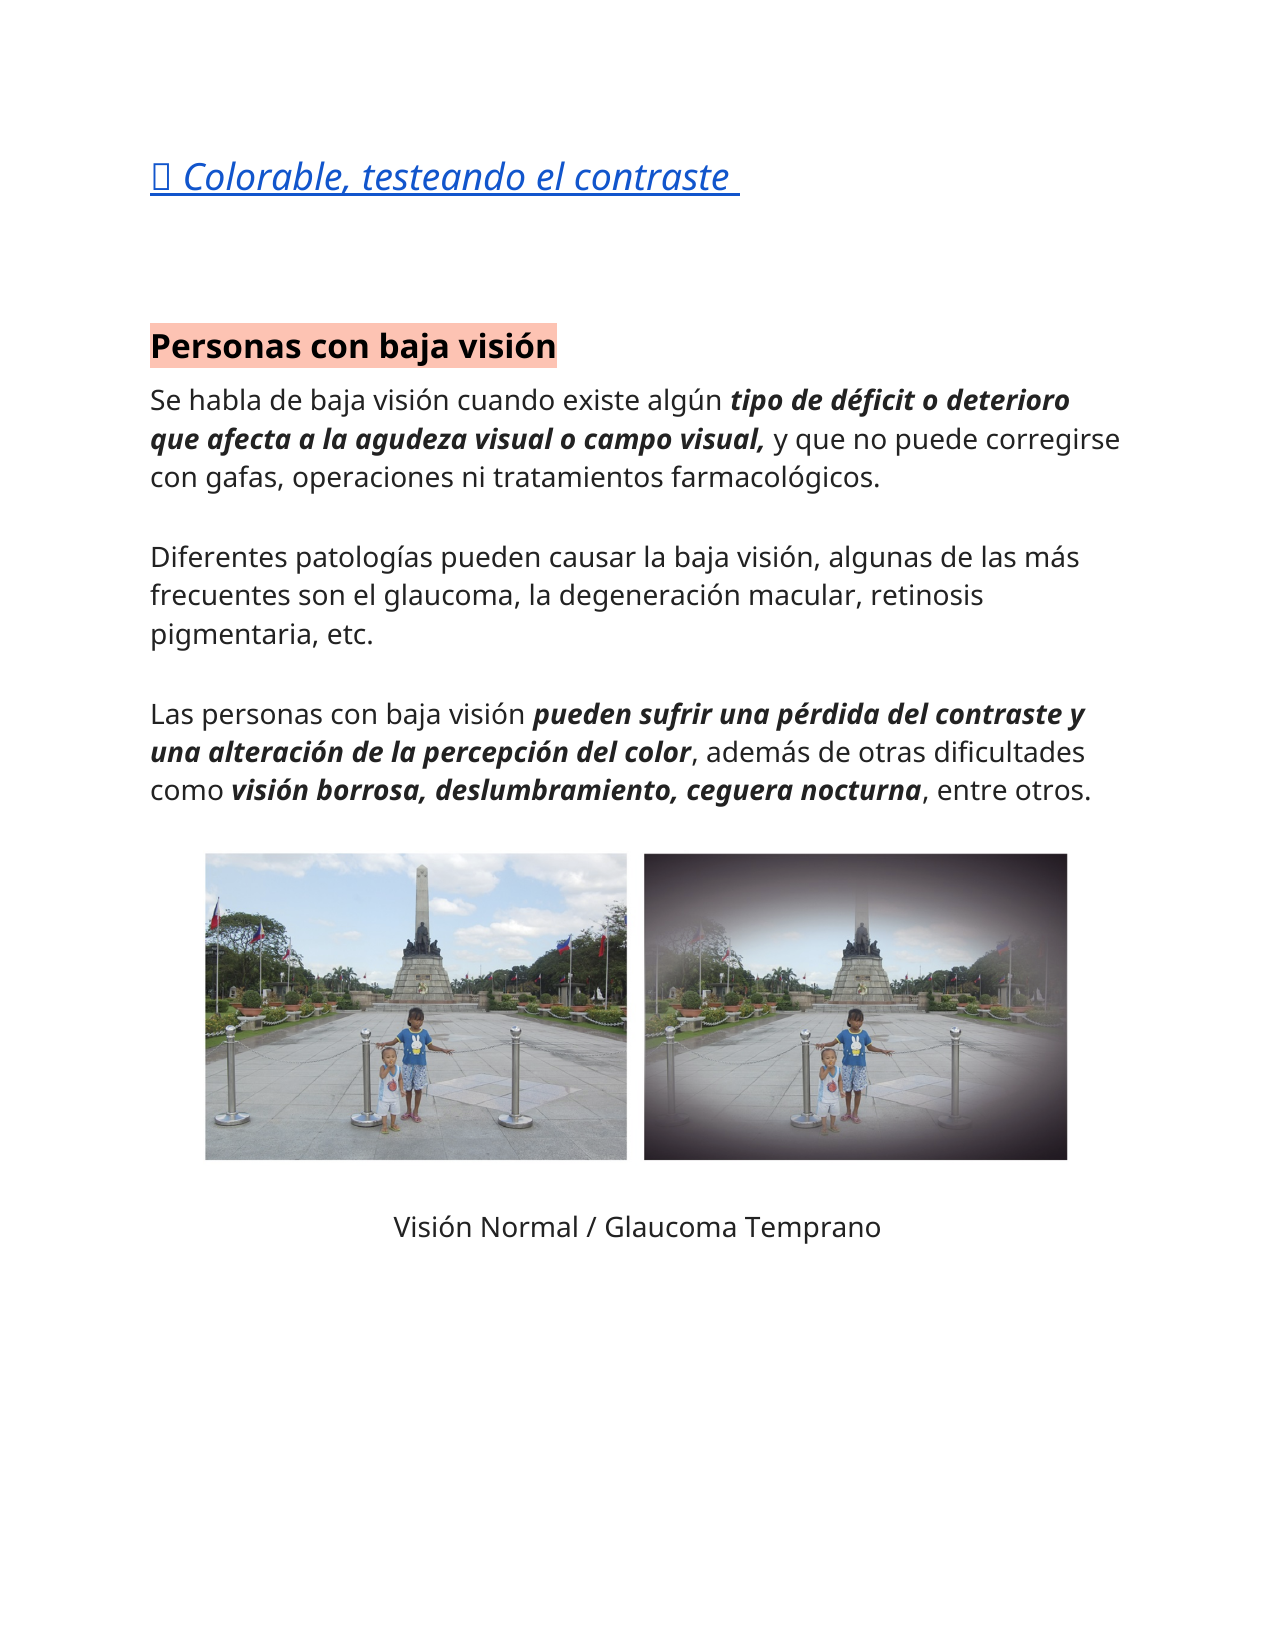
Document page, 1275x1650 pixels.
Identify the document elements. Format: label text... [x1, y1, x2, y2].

text Visión Normal / Glaucoma Temprano [150, 1207, 1125, 1246]
text Se habla de baja visión cuando existe algún tipo de déficit o deterioro que afecta a la agudeza visual o campo visual, y que no puede corregirse con gafas, operaciones ni tratamientos farmacológicos. [150, 381, 1125, 496]
subtitle Personas con baja visión [557, 323, 1125, 368]
text Diferentes patologías pueden causar la baja visión, algunas de las más frecuentes son el glaucoma, la degeneración macular, retinosis pigmentaria, etc. [150, 537, 1125, 652]
text Las personas con baja visión pueden sufrir una pérdida del contraste y una alteración de la percepción del color, además de otras dificultades como visión borrosa, deslumbramiento, ceguera nocturna, entre otros. [150, 694, 1125, 809]
text 🔗 Colorable, testeando el contraste [150, 150, 1125, 201]
picture [198, 850, 1077, 1166]
